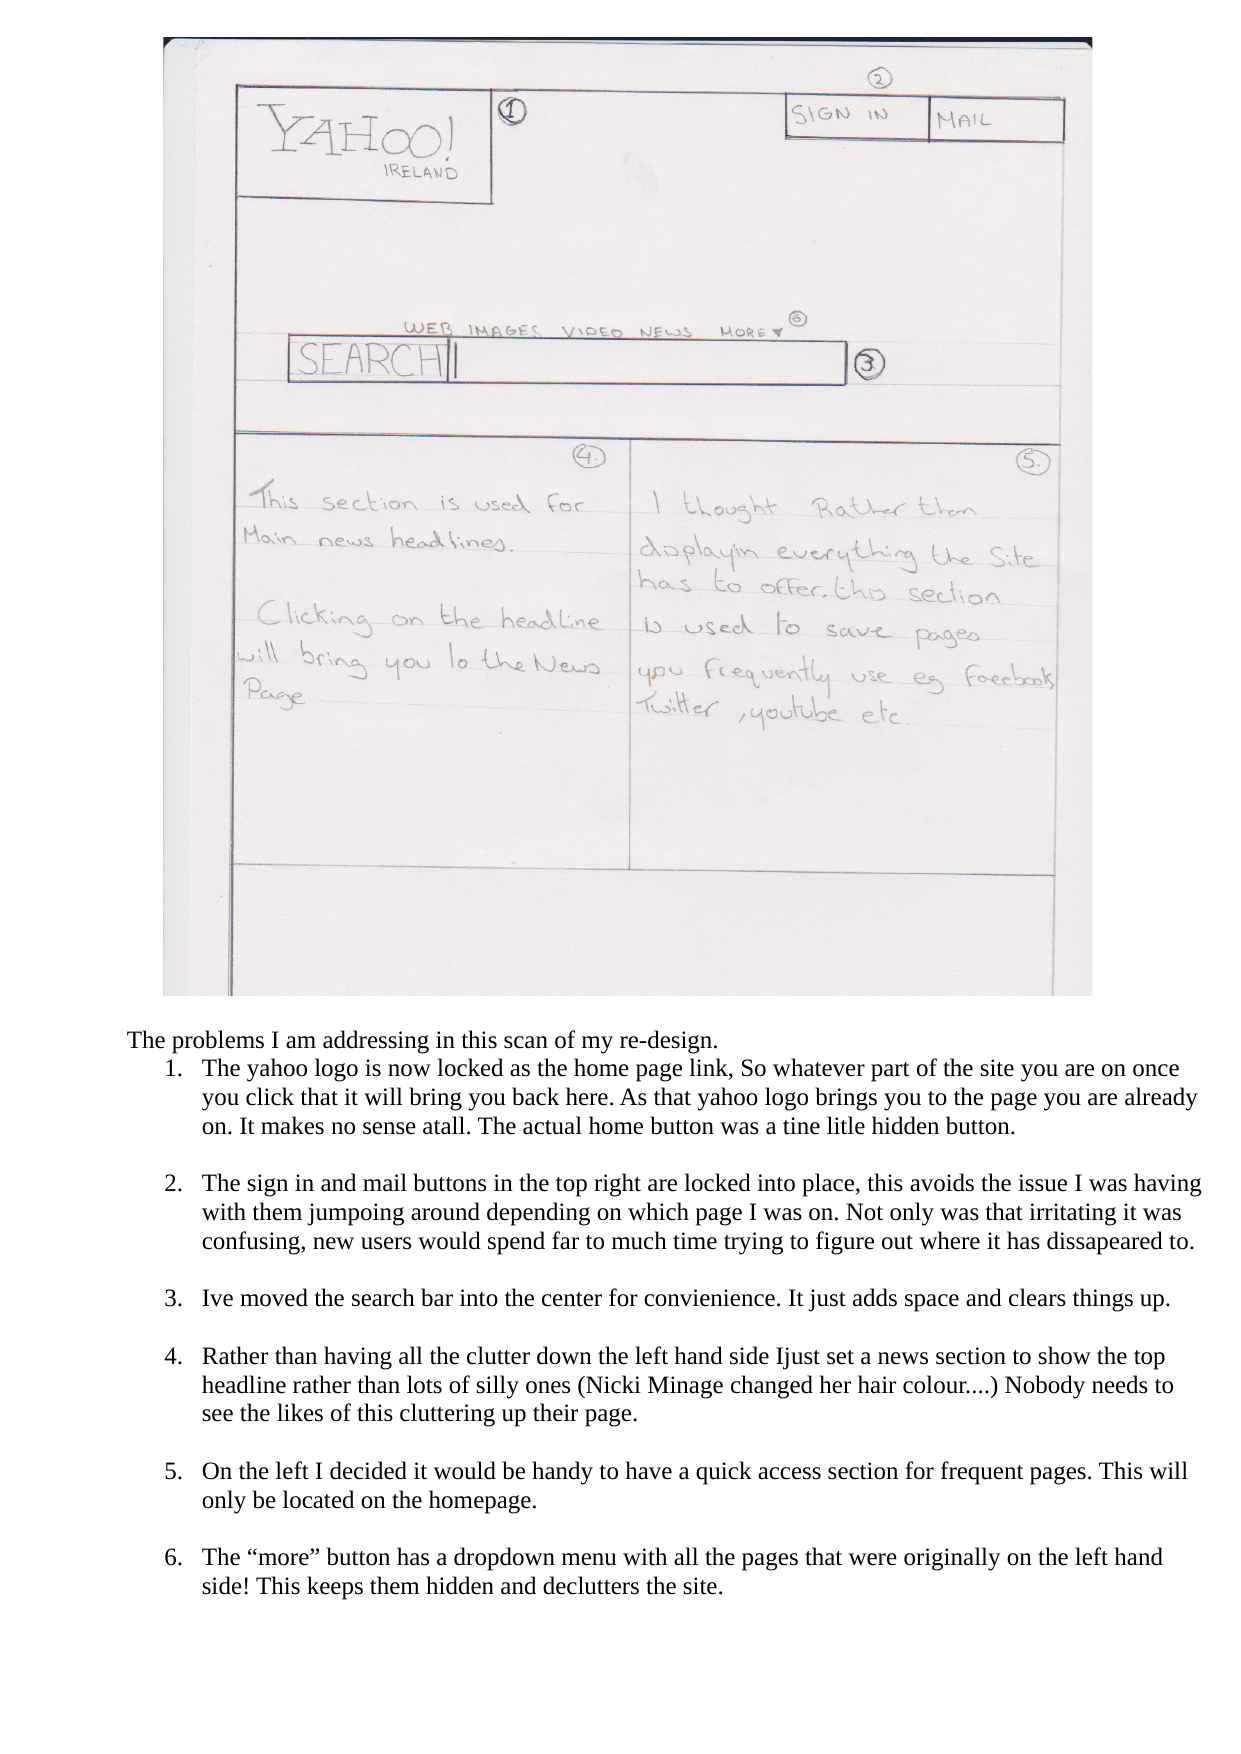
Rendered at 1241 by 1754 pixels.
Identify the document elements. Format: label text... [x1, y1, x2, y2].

list The sign in and mail buttons in the top right are locked into place, this avoids the issue I was having with them jumpoing around depending on which page I was on. Not only was that irritating it was confusing, new users would spend far to much time trying to figure out where it has dissapeared to. [164, 1168, 1204, 1255]
list The “more” button has a dropdown menu with all the pages that were originally on the left hand side! This keeps them hidden and declutters the site. [164, 1542, 1204, 1600]
picture [163, 37, 1093, 996]
list Ive moved the search bar into the center for convienience. It just adds space and clears things up. [164, 1283, 1204, 1312]
list The yahoo logo is now locked as the home page link, So whatever part of the site you are on once you click that it will bring you back here. As that yahoo logo brings you to the page you are already on. It makes no sense atall. The actual home button was a tine litle hidden button. [164, 1053, 1204, 1140]
list Rather than having all the clutter down the left hand side Ijust set a news section to show the top headline rather than lots of silly ones (Nicki Minage changed her hair colour....) Nobody needs to see the likes of this cluttering up their page. [164, 1341, 1204, 1427]
list The problems I am addressing in this scan of my re-design. [127, 1025, 1204, 1053]
list On the left I decided it would be handy to have a quick access section for frequent pages. This will only be located on the homepage. [164, 1456, 1204, 1513]
